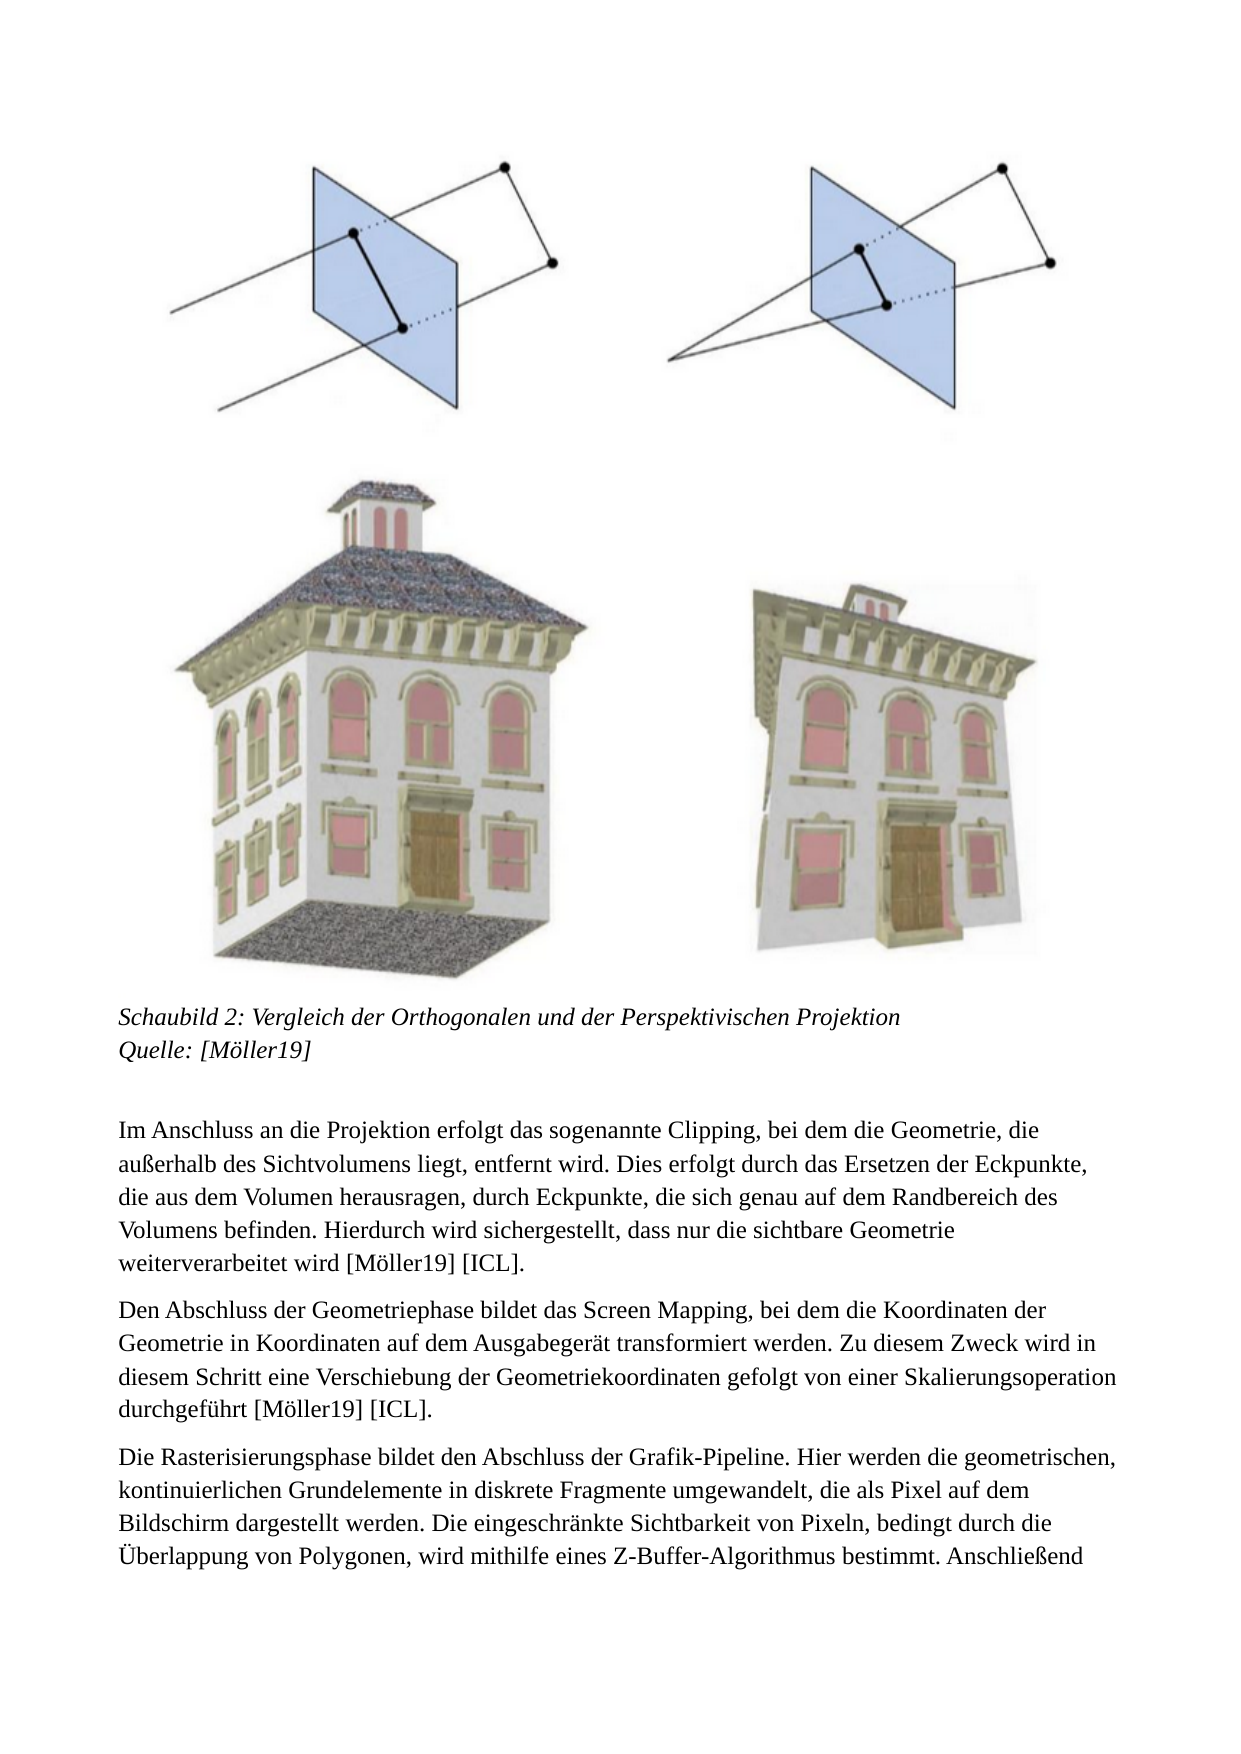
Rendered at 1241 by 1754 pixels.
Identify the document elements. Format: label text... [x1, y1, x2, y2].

text Die Rasterisierungsphase bildet den Abschluss der Grafik-Pipeline. Hier werden die geometrischen, kontinuierlichen Grundelemente in diskrete Fragmente umgewandelt, die als Pixel auf dem Bildschirm dargestellt werden. Die eingeschränkte Sichtbarkeit von Pixeln, bedingt durch die Überlappung von Polygonen, wird mithilfe eines Z-Buffer-Algorithmus bestimmt. Anschließend [118, 1442, 1122, 1570]
picture [118, 130, 1123, 998]
text Den Abschluss der Geometriephase bildet das Screen Mapping, bei dem die Koordinaten der Geometrie in Koordinaten auf dem Ausgabegerät transformiert werden. Zu diesem Zweck wird in diesem Schritt eine Verschiebung der Geometriekoordinaten gefolgt von einer Skalierungsoperation durchgeführt [Möller19] [ICL]. [118, 1296, 1122, 1423]
text Im Anschluss an die Projektion erfolgt das sogenannte Clipping, bei dem die Geometrie, die außerhalb des Sichtvolumens liegt, entfernt wird. Dies erfolgt durch das Ersetzen der Eckpunkte, die aus dem Volumen herausragen, durch Eckpunkte, die sich genau auf dem Randbereich des Volumens befinden. Hierdurch wird sichergestellt, dass nur die sichtbare Geometrie weiterverarbeitet wird [Möller19] [ICL]. [118, 1116, 1122, 1276]
text Schaubild 2: Vergleich der Orthogonalen und der Perspektivischen Projektion Quelle: [Möller19] [118, 998, 1122, 1063]
